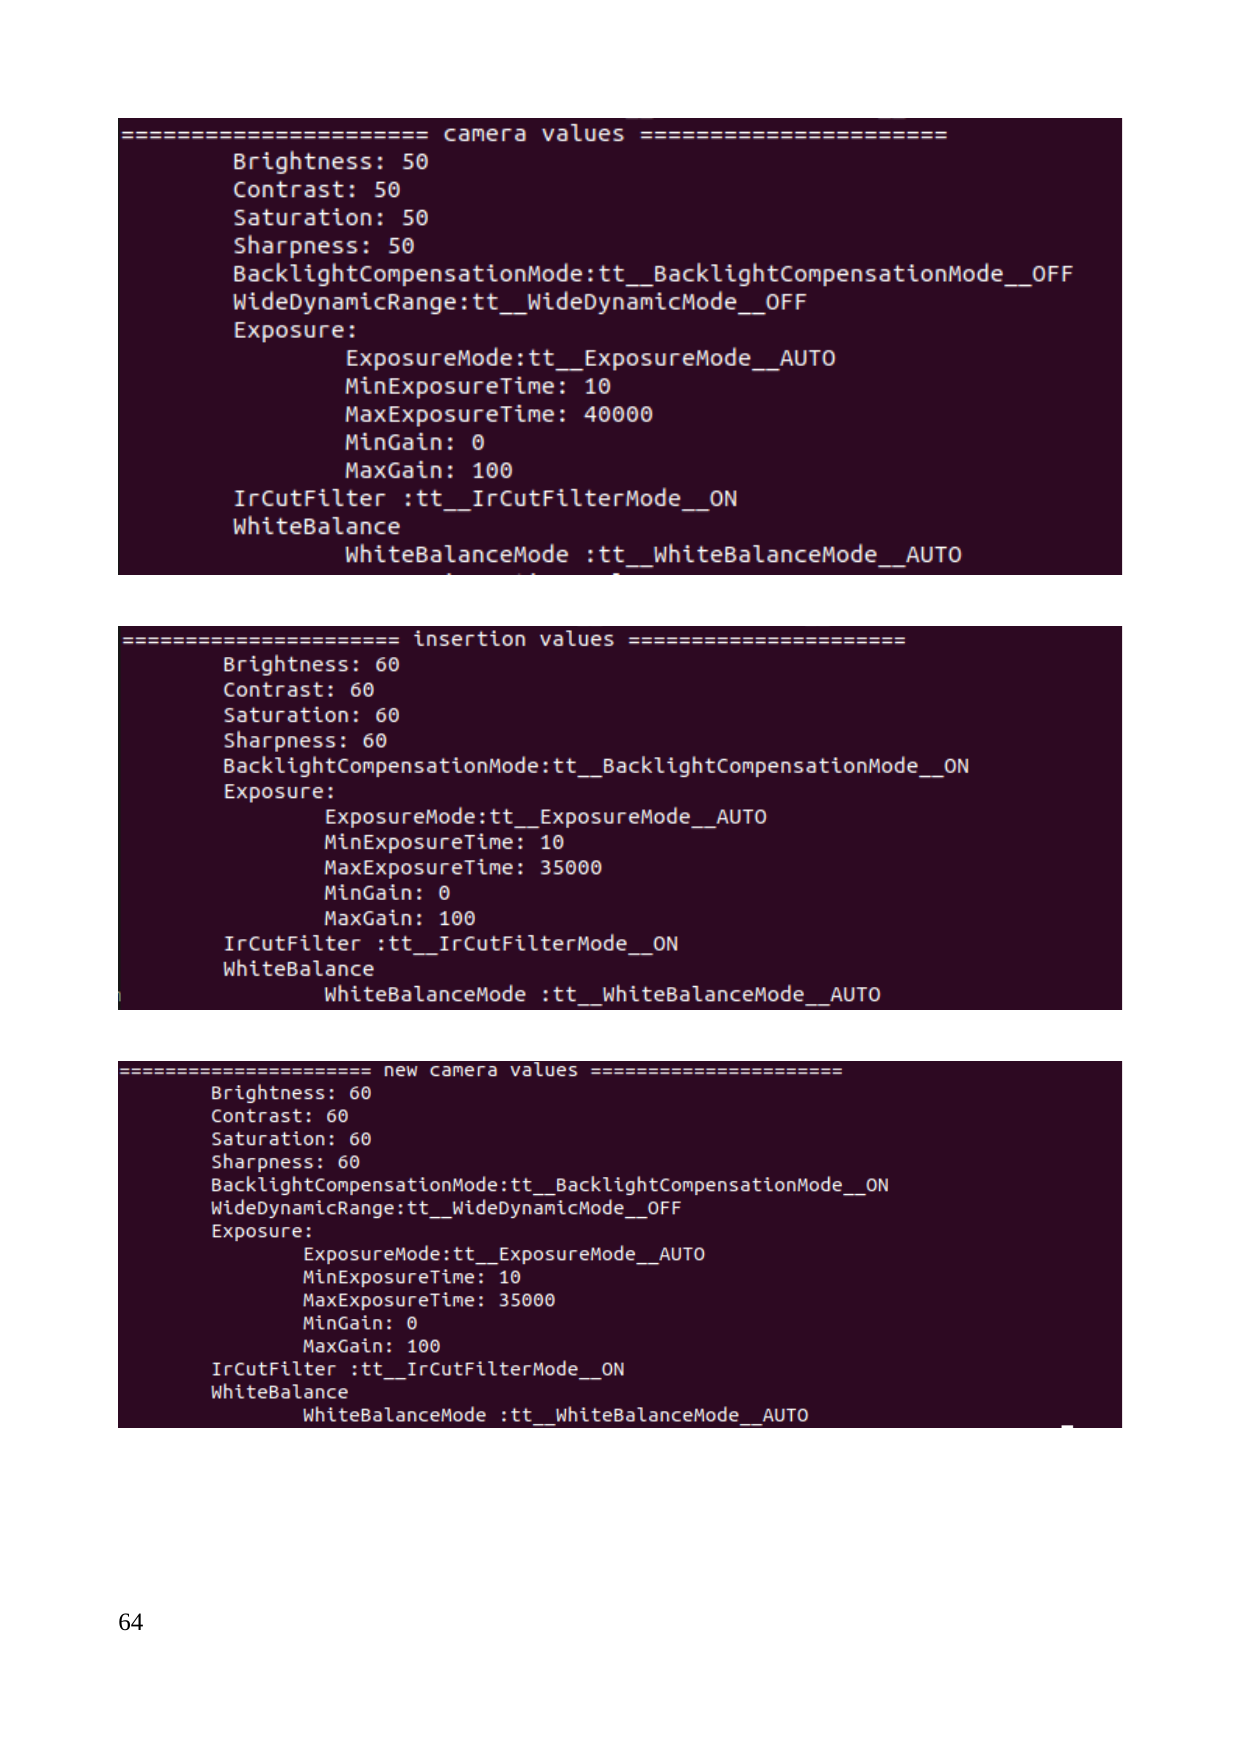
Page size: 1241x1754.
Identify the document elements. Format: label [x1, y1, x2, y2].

picture [118, 626, 1123, 1010]
picture [118, 118, 1123, 575]
picture [118, 1061, 1123, 1428]
